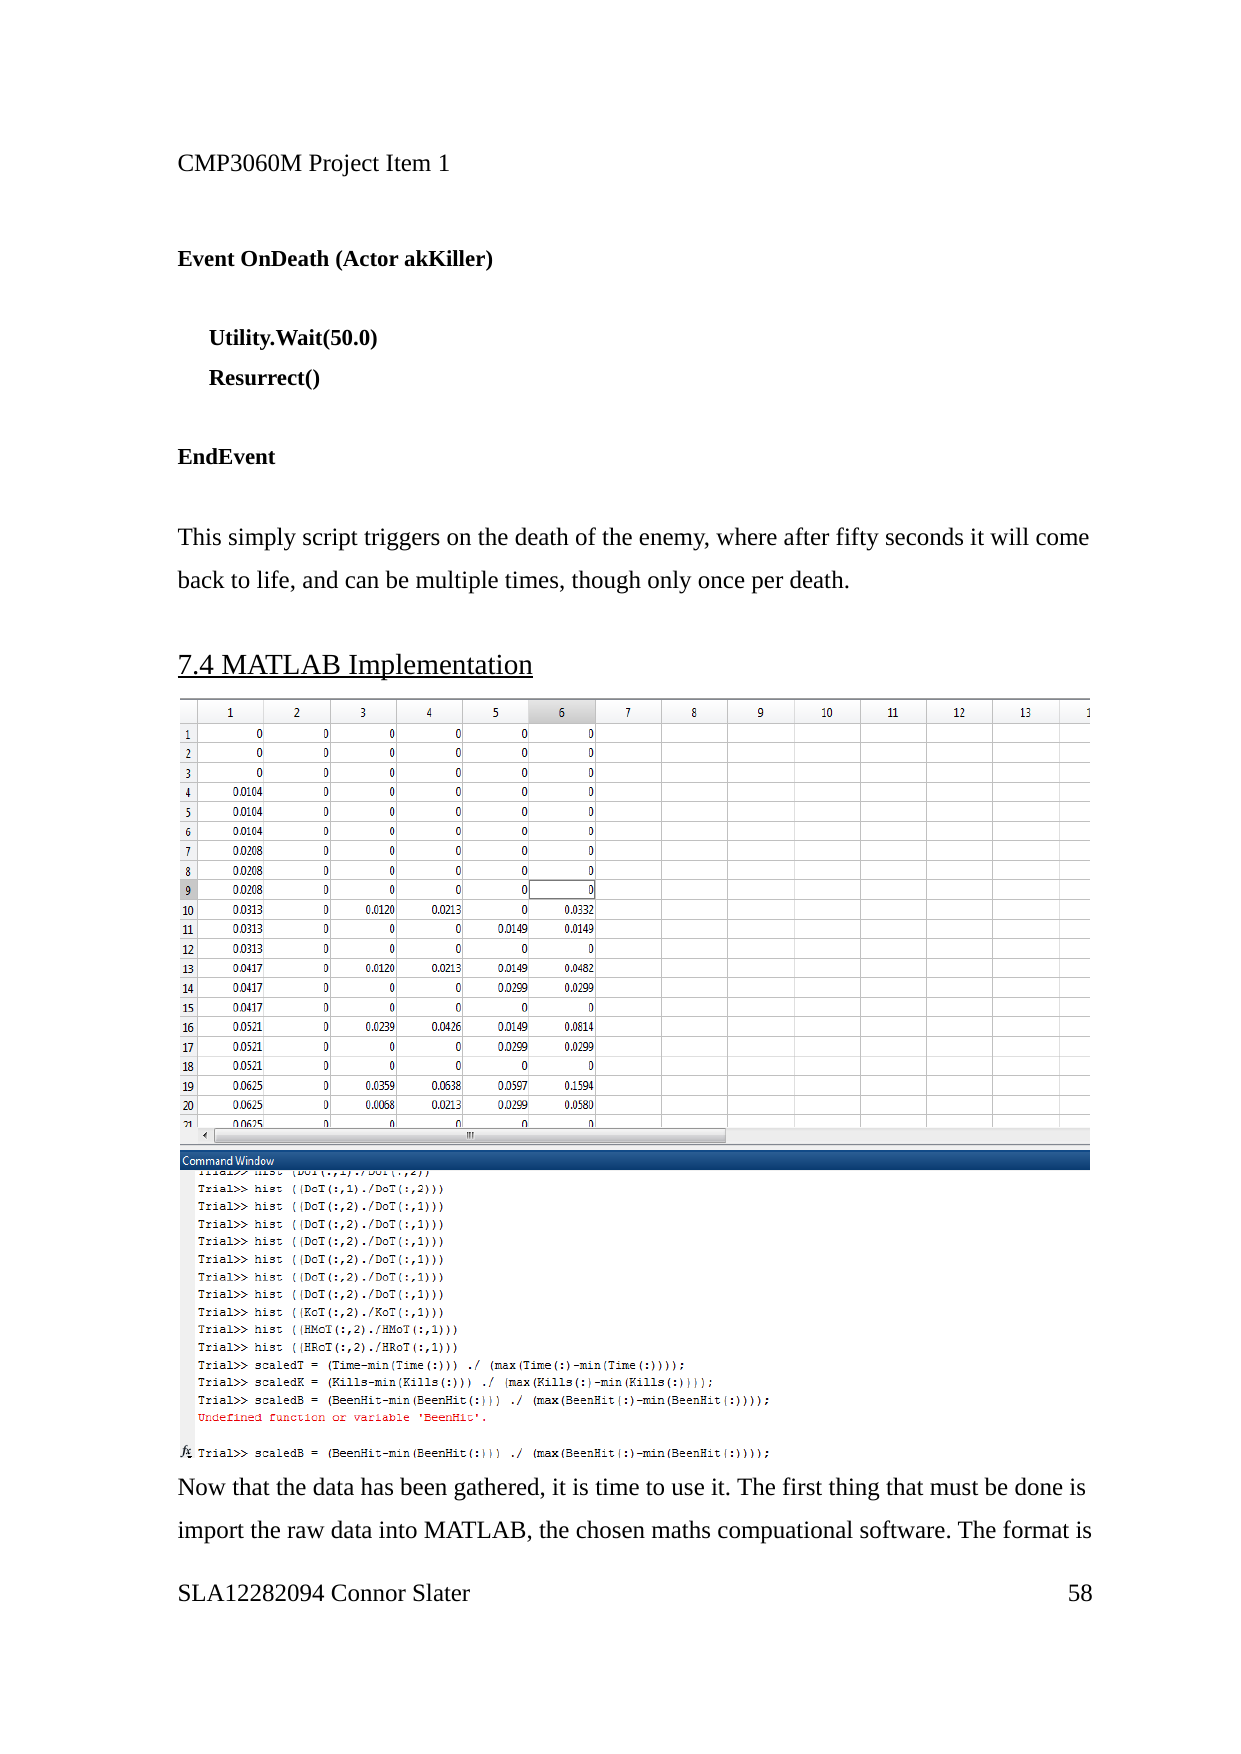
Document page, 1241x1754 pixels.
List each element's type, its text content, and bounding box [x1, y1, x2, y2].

text Now that the data has been gathered, it is time to use it. The first thing that must be done is import the raw data into MATLAB, the chosen maths compuational software. The format is [177, 698, 1093, 1544]
text EndEvent [177, 443, 1093, 469]
text Utility.Wait(50.0) [177, 324, 1093, 351]
text Event OnDeath (Actor akKiller) [177, 245, 1093, 272]
text 7.4 MATLAB Implementation [177, 647, 1093, 681]
text This simply script triggers on the death of the enemy, where after fifty seconds it will come back to life, and can be multiple times, though only once per death. [177, 522, 1093, 593]
text Resurrect() [177, 364, 1093, 390]
